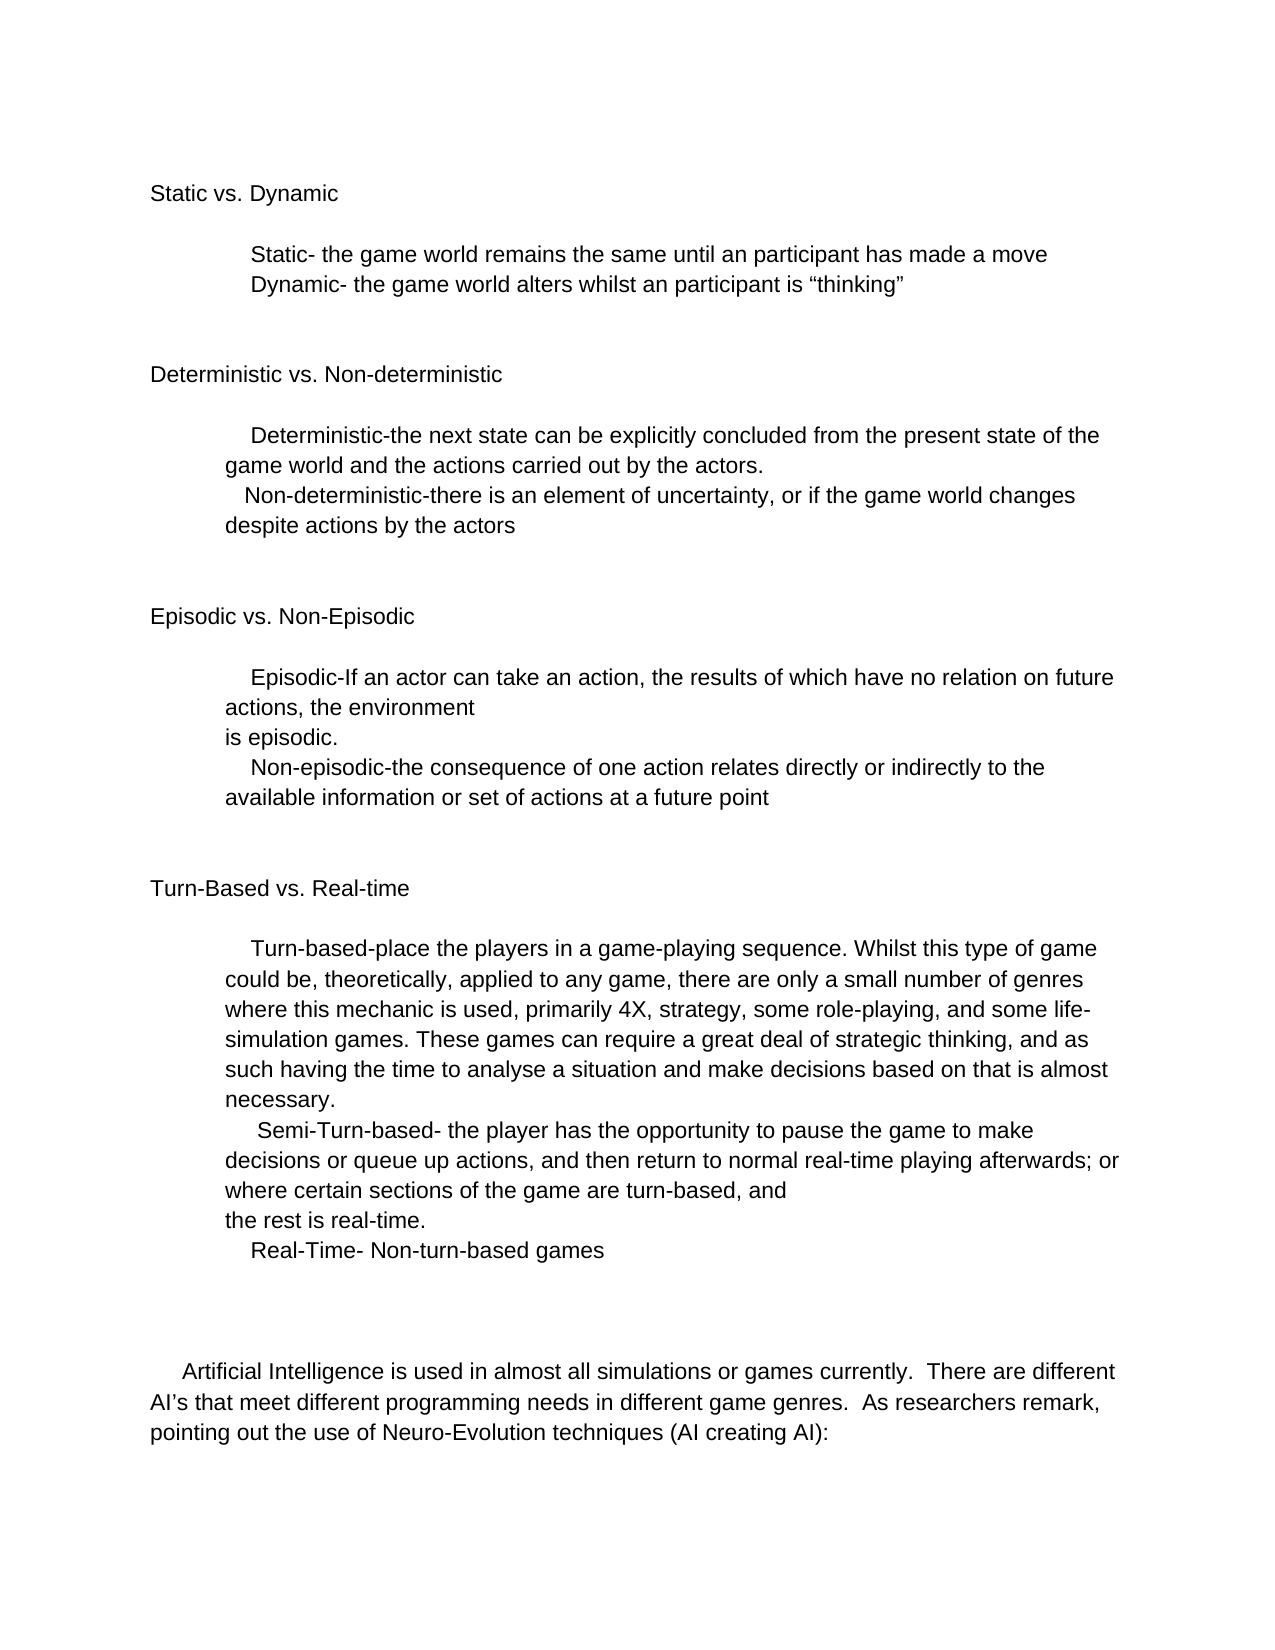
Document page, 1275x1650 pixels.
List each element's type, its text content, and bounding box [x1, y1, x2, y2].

text Episodic-If an actor can take an action, the results of which have no relation on future actions, the environment is episodic. Non-episodic-the consequence of one action relates directly or indirectly to the available information or set of actions at a future point [225, 663, 1125, 871]
text Deterministic-the next state can be explicitly concluded from the present state of the game world and the actions carried out by the actors. Non-deterministic-there is an element of uncertainty, or if the game world changes despite actions by the actors [225, 422, 1125, 599]
text Artificial Intelligence is used in almost all simulations or games currently. There are different AI’s that meet different programming needs in different game genres. As researchers remark, pointing out the use of Neuro-Evolution techniques (AI creating AI): [150, 1328, 1125, 1445]
text Turn-Based vs. Real-time [150, 875, 1125, 901]
text Deterministic vs. Non-deterministic [150, 361, 1125, 418]
text Static- the game world remains the same until an participant has made a move Dynamic- the game world alters whilst an participant is “thinking” [225, 241, 1125, 358]
text Episodic vs. Non-Episodic [150, 603, 1125, 660]
text Static vs. Dynamic [150, 150, 1125, 237]
text Turn-based-place the players in a game-playing sequence. Whilst this type of game could be, theoretically, applied to any game, there are only a small number of genres where this mechanic is used, primarily 4X, strategy, some role-playing, and some life-simulation games. These games can require a great deal of strategic thinking, and as such having the time to analyse a situation and make decisions based on that is almost necessary. Semi-Turn-based- the player has the opportunity to pause the game to make decisions or queue up actions, and then return to normal real-time playing afterwards; or where certain sections of the game are turn-based, and the rest is real-time. Real-Time- Non-turn-based games [225, 905, 1125, 1294]
